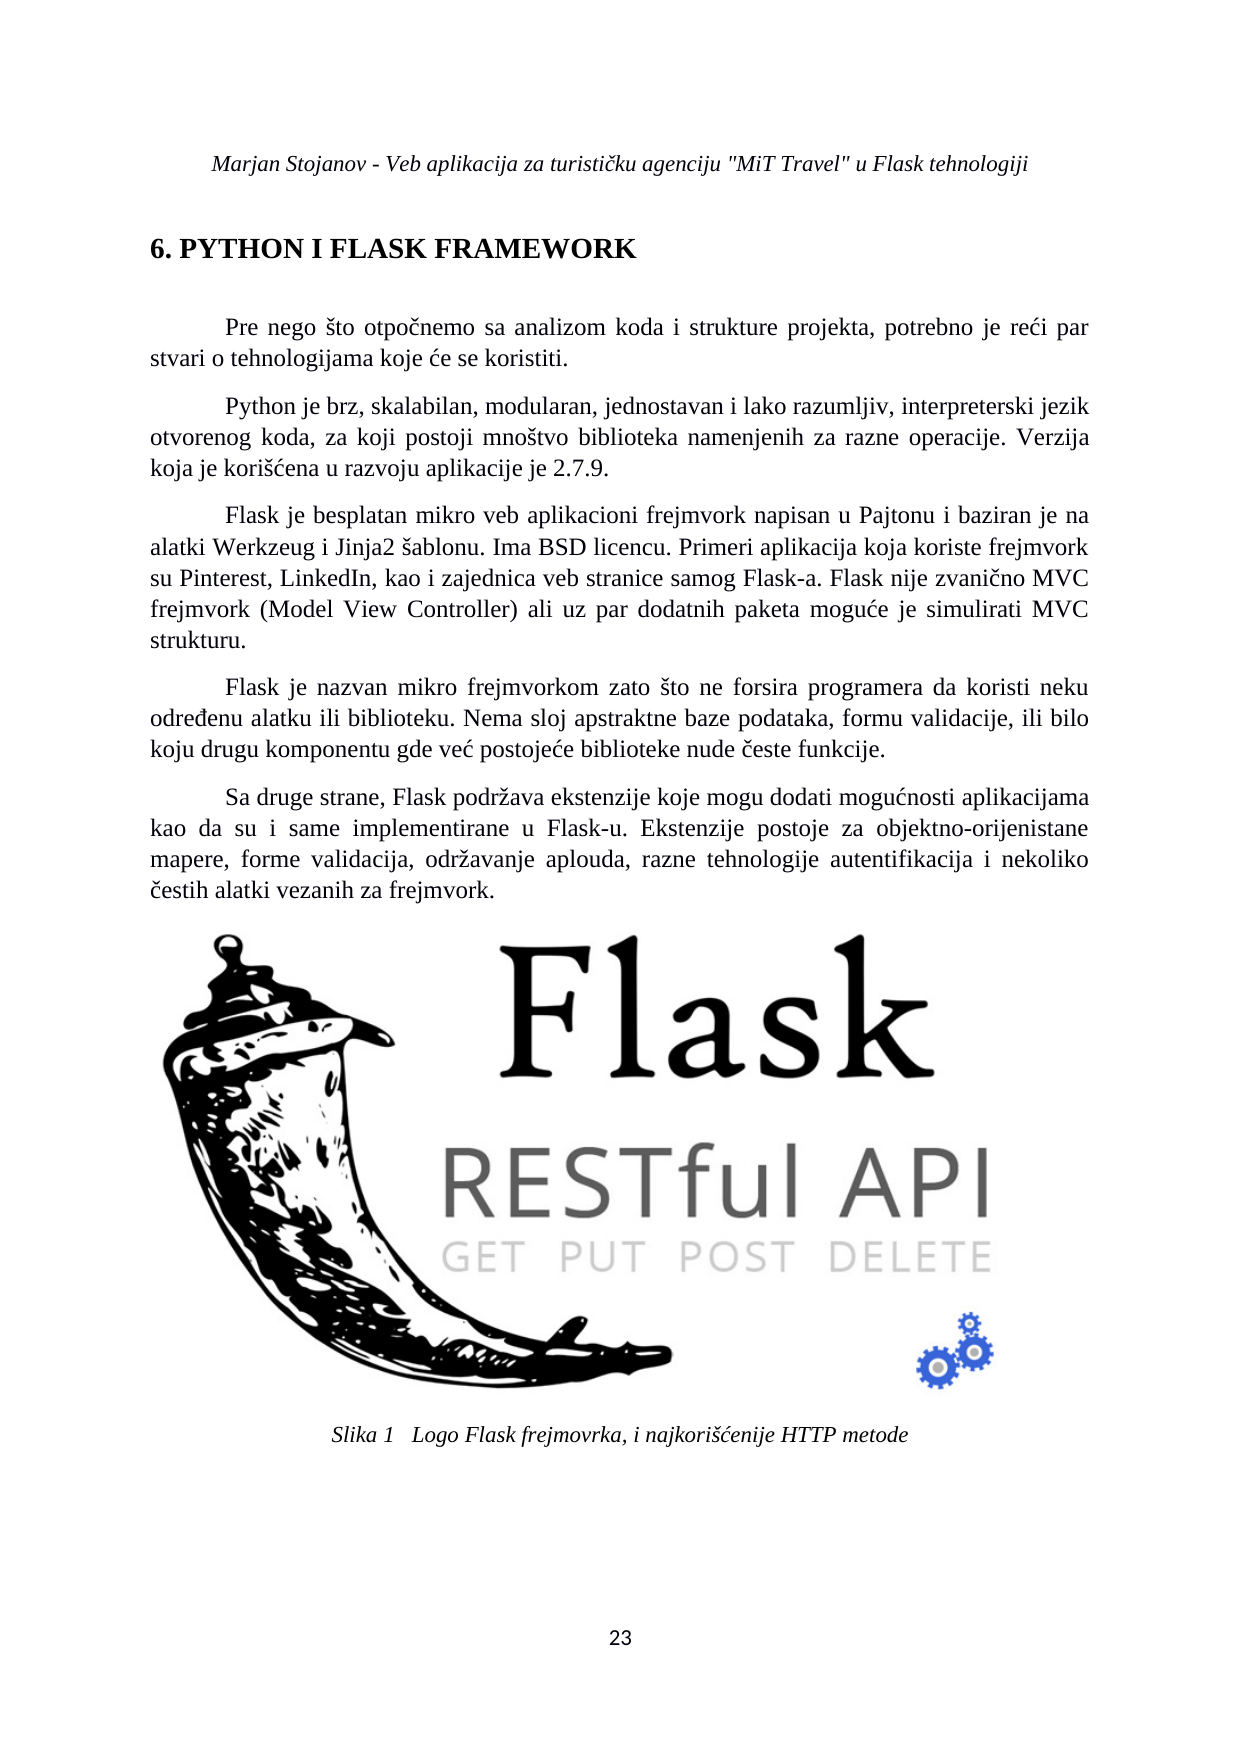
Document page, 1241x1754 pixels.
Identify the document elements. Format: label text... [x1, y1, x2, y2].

text Flask je besplatan mikro veb aplikacioni frejmvork napisan u Pajtonu i baziran je na alatki Werkzeug i Jinja2 šablonu. Ima BSD licencu. Primeri aplikacija koja koriste frejmvork su Pinterest, LinkedIn, kao i zajednica veb stranice samog Flask-a. Flask nije zvanično MVC frejmvork (Model View Controller) ali uz par dodatnih paketa moguće je simulirati MVC strukturu. [150, 501, 1090, 653]
text Pre nego što otpočnemo sa analizom koda i strukture projekta, potrebno je reći par stvari o tehnologijama koje će se koristiti. [150, 312, 1090, 372]
picture [150, 923, 1004, 1403]
subtitle 6. PYTHON I FLASK FRAMEWORK [150, 231, 1090, 264]
text Python je brz, skalabilan, modularan, jednostavan i lako razumljiv, interpreterski jezik otvorenog koda, za koji postoji mnoštvo biblioteka namenjenih za razne operacije. Verzija koja je korišćena u razvoju aplikacije je 2.7.9. [150, 391, 1090, 482]
text Slika 1 Logo Flask frejmovrka, i najkorišćenije HTTP metode [150, 1421, 1090, 1448]
text Sa druge strane, Flask podržava ekstenzije koje mogu dodati mogućnosti aplikacijama kao da su i same implementirane u Flask-u. Ekstenzije postoje za objektno-orijenistane mapere, forme validacija, održavanje aplouda, razne tehnologije autentifikacija i nekoliko čestih alatki vezanih za frejmvork. [150, 782, 1090, 904]
text Flask je nazvan mikro frejmvorkom zato što ne forsira programera da koristi neku određenu alatku ili biblioteku. Nema sloj apstraktne baze podataka, formu validacije, ili bilo koju drugu komponentu gde već postojeće biblioteke nude česte funkcije. [150, 672, 1090, 763]
